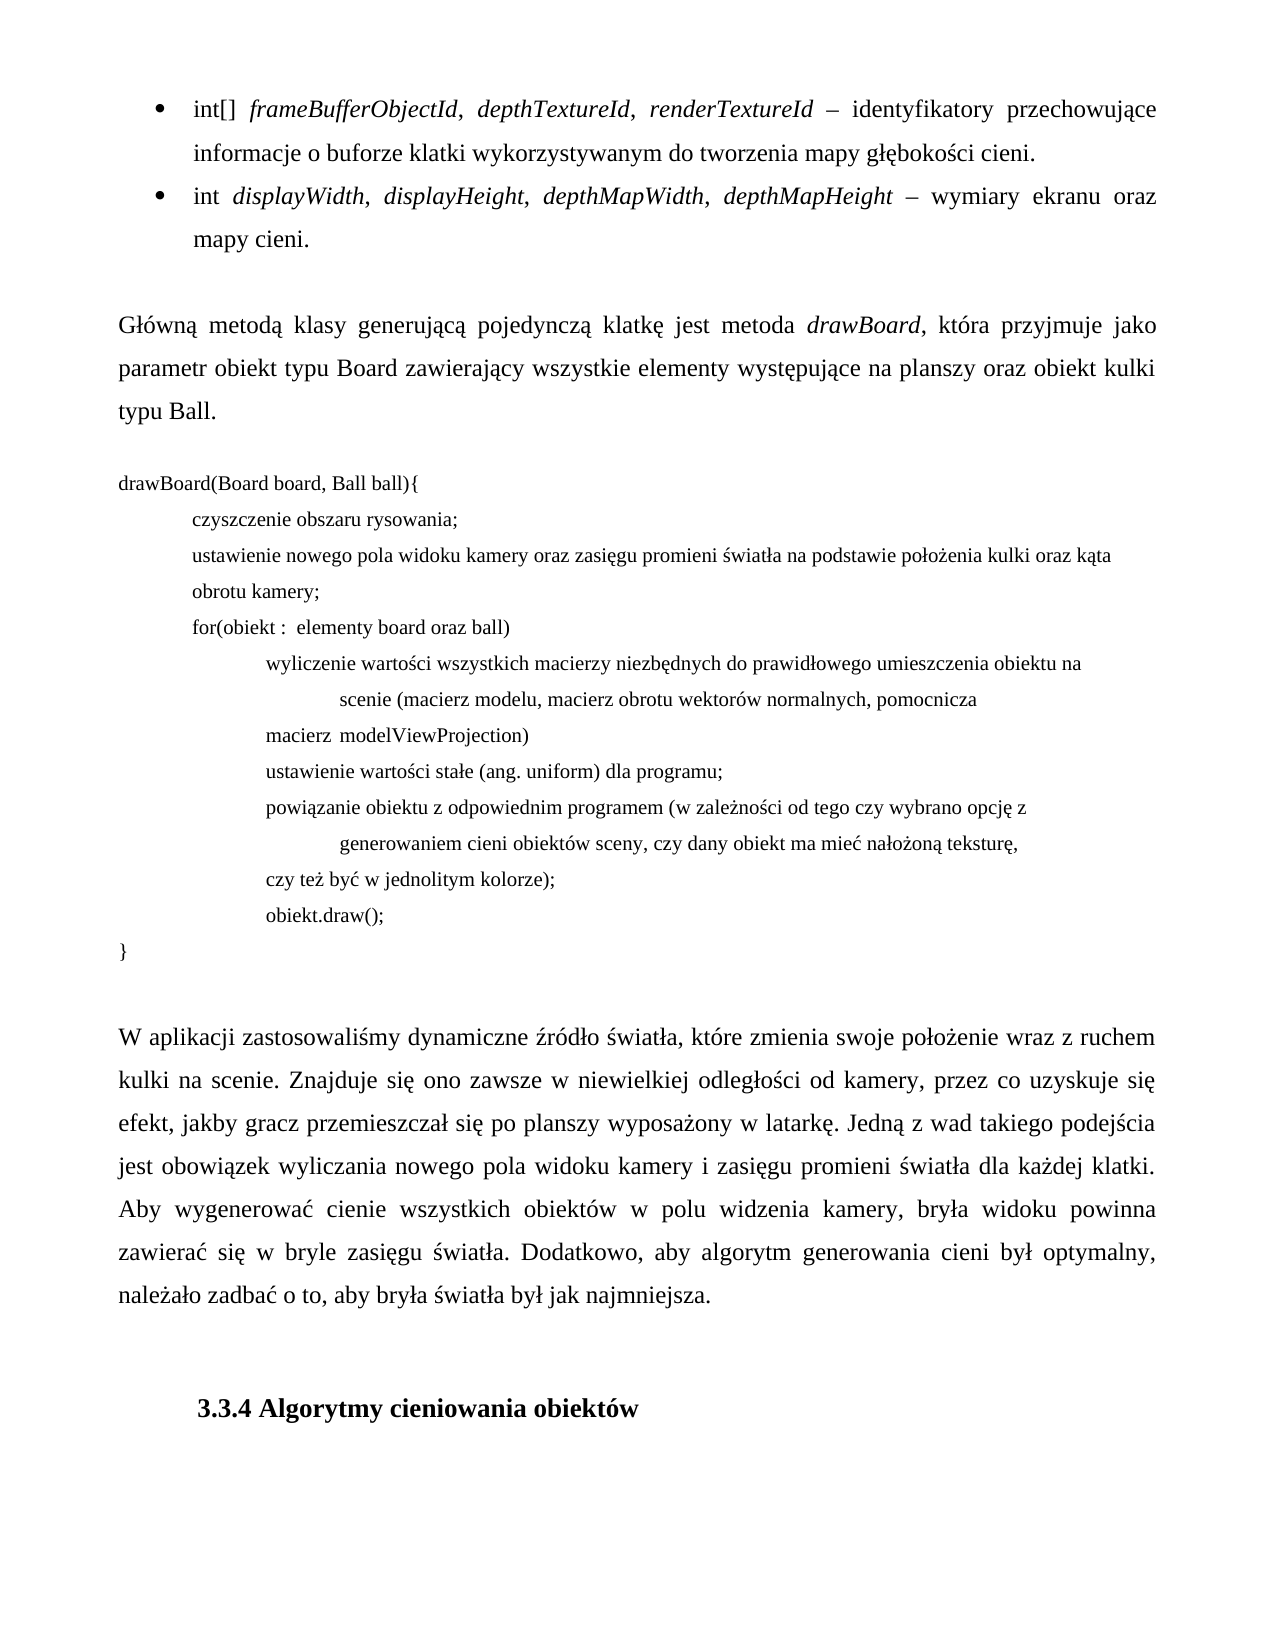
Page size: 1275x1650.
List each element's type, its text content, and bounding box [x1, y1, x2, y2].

text ustawienie nowego pola widoku kamery oraz zasięgu promieni światła na podstawie położenia kulki oraz kąta obrotu kamery; [118, 543, 1157, 603]
text ustawienie wartości stałe (ang. uniform) dla programu; [118, 759, 1157, 783]
text czyszczenie obszaru rysowania; [118, 507, 1157, 531]
subtitle Algorytmy cieniowania obiektów [191, 1392, 1157, 1423]
text powiązanie obiektu z odpowiednim programem (w zależności od tego czy wybrano opcję z generowaniem cieni obiektów sceny, czy dany obiekt ma mieć nałożoną teksturę, czy też być w jednolitym kolorze); [118, 795, 1157, 891]
list int displayWidth, displayHeight, depthMapWidth, depthMapHeight – wymiary ekranu oraz mapy cieni. [156, 181, 1157, 253]
text drawBoard(Board board, Ball ball){ [118, 471, 1157, 495]
text obiekt.draw(); [118, 903, 1157, 927]
text Główną metodą klasy generującą pojedynczą klatkę jest metoda drawBoard, która przyjmuje jako parametr obiekt typu Board zawierający wszystkie elementy występujące na planszy oraz obiekt kulki typu Ball. [118, 310, 1157, 425]
text for(obiekt : elementy board oraz ball) [118, 615, 1157, 639]
list int[] frameBufferObjectId, depthTextureId, renderTextureId – identyfikatory przechowujące informacje o buforze klatki wykorzystywanym do tworzenia mapy głębokości cieni. [156, 94, 1157, 166]
text wyliczenie wartości wszystkich macierzy niezbędnych do prawidłowego umieszczenia obiektu na scenie (macierz modelu, macierz obrotu wektorów normalnych, pomocnicza macierz modelViewProjection) [118, 651, 1157, 747]
text W aplikacji zastosowaliśmy dynamiczne źródło światła, które zmienia swoje położenie wraz z ruchem kulki na scenie. Znajduje się ono zawsze w niewielkiej odległości od kamery, przez co uzyskuje się efekt, jakby gracz przemieszczał się po planszy wyposażony w latarkę. Jedną z wad takiego podejścia jest obowiązek wyliczania nowego pola widoku kamery i zasięgu promieni światła dla każdej klatki. Aby wygenerować cienie wszystkich obiektów w polu widzenia kamery, bryła widoku powinna zawierać się w bryle zasięgu światła. Dodatkowo, aby algorytm generowania cieni był optymalny, należało zadbać o to, aby bryła światła był jak najmniejsza. [118, 1022, 1157, 1309]
text } [118, 939, 1157, 963]
